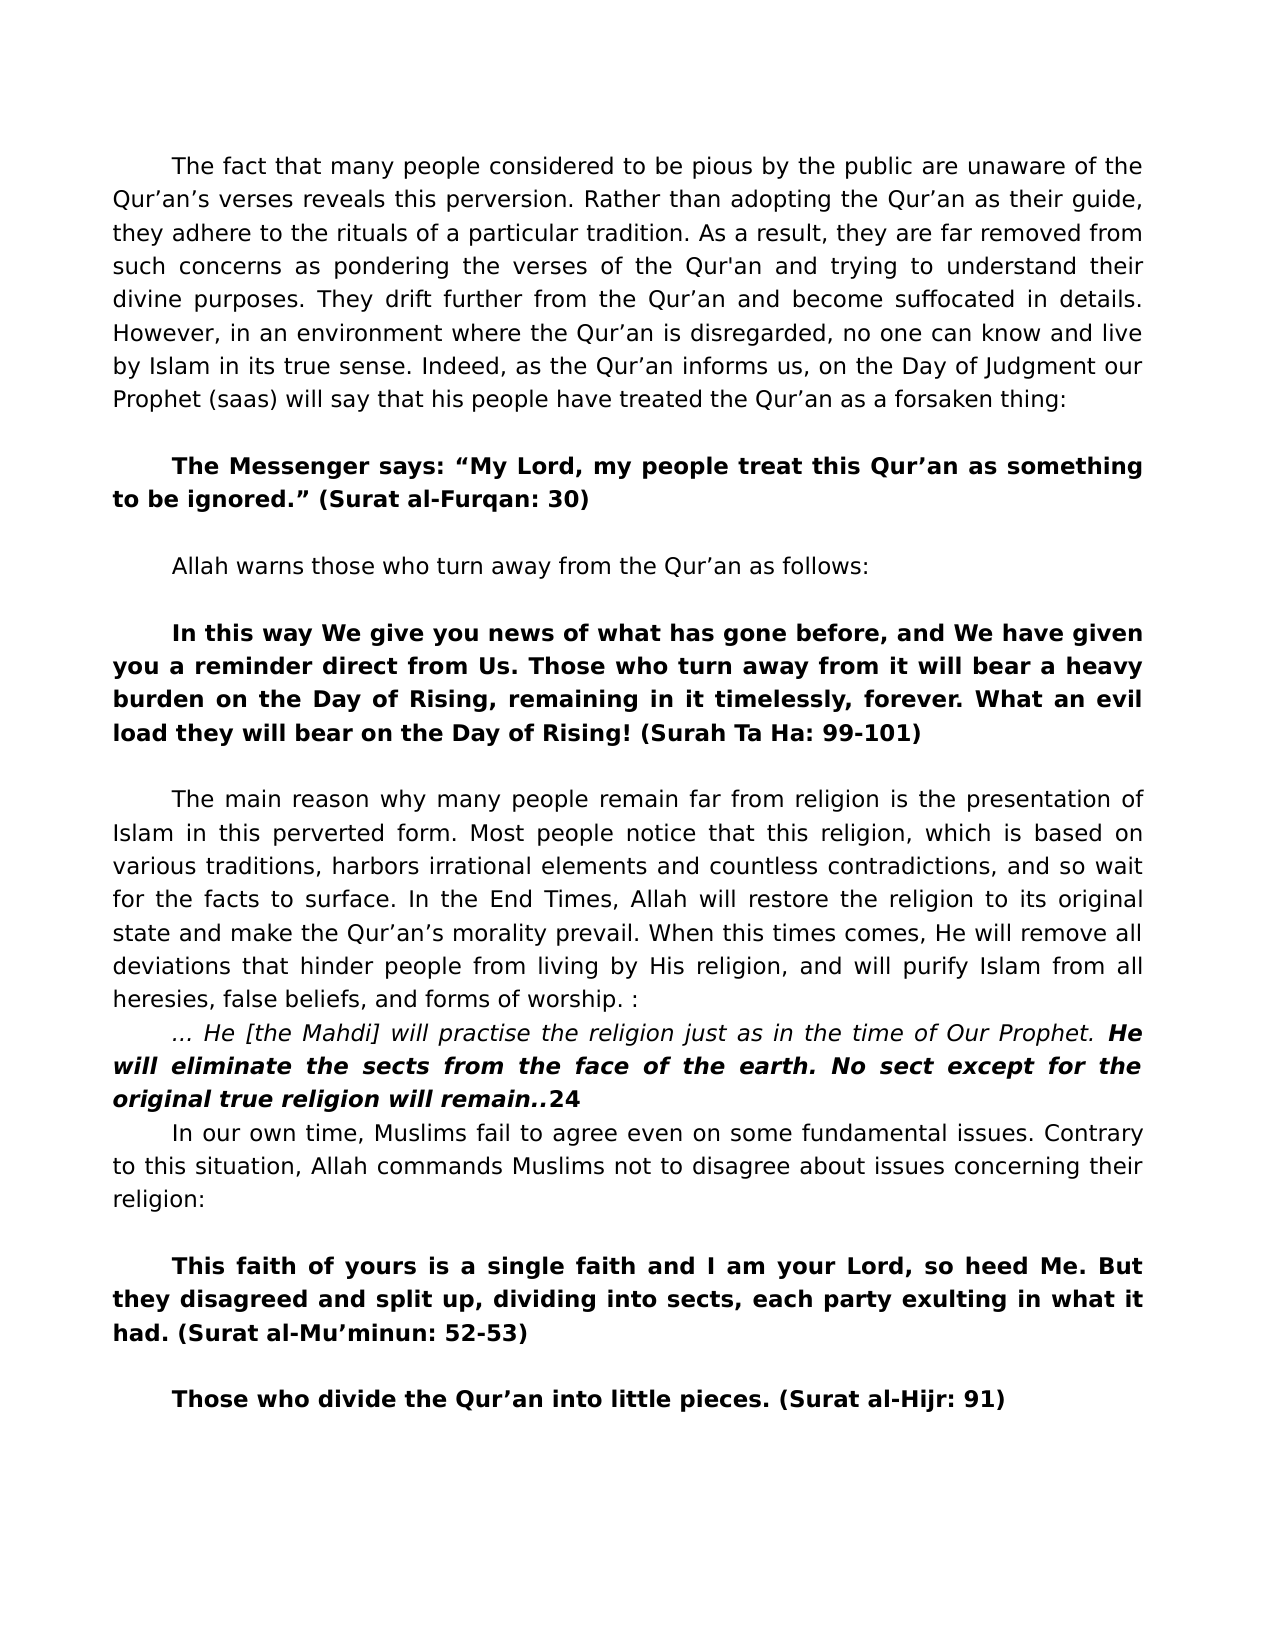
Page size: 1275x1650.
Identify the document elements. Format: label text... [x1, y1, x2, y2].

text In our own time, Muslims fail to agree even on some fundamental issues. Contrary to this situation, Allah commands Muslims not to disagree about issues concerning their religion: [112, 1114, 1145, 1214]
text Allah warns those who turn away from the Qur’an as follows: [112, 548, 1145, 581]
text The Messenger says: “My Lord, my people treat this Qur’an as something to be ignored.” (Surat al-Furqan: 30) [112, 448, 1145, 514]
text ... He [the Mahdi] will practise the religion just as in the time of Our Prophet. He will eliminate the sects from the face of the earth. No sect except for the original true religion will remain..24 [112, 1014, 1145, 1114]
text In this way We give you news of what has gone before, and We have given you a reminder direct from Us. Those who turn away from it will bear a heavy burden on the Day of Rising, remaining in it timelessly, forever. What an evil load they will bear on the Day of Rising! (Surah Ta Ha: 99-101) [112, 614, 1145, 748]
text The fact that many people considered to be pious by the public are unaware of the Qur’an’s verses reveals this perversion. Rather than adopting the Qur’an as their guide, they adhere to the rituals of a particular tradition. As a result, they are far removed from such concerns as pondering the verses of the Qur'an and trying to understand their divine purposes. They drift further from the Qur’an and become suffocated in details. However, in an environment where the Qur’an is disregarded, no one can know and live by Islam in its true sense. Indeed, as the Qur’an informs us, on the Day of Judgment our Prophet (saas) will say that his people have treated the Qur’an as a forsaken thing: [112, 148, 1145, 414]
text The main reason why many people remain far from religion is the presentation of Islam in this perverted form. Most people notice that this religion, which is based on various traditions, harbors irrational elements and countless contradictions, and so wait for the facts to surface. In the End Times, Allah will restore the religion to its original state and make the Qur’an’s morality prevail. When this times comes, He will remove all deviations that hinder people from living by His religion, and will purify Islam from all heresies, false beliefs, and forms of worship. : [112, 781, 1145, 1014]
text This faith of yours is a single faith and I am your Lord, so heed Me. But they disagreed and split up, dividing into sects, each party exulting in what it had. (Surat al-Mu’minun: 52-53) [112, 1248, 1145, 1348]
text Those who divide the Qur’an into little pieces. (Surat al-Hijr: 91) [112, 1381, 1145, 1414]
